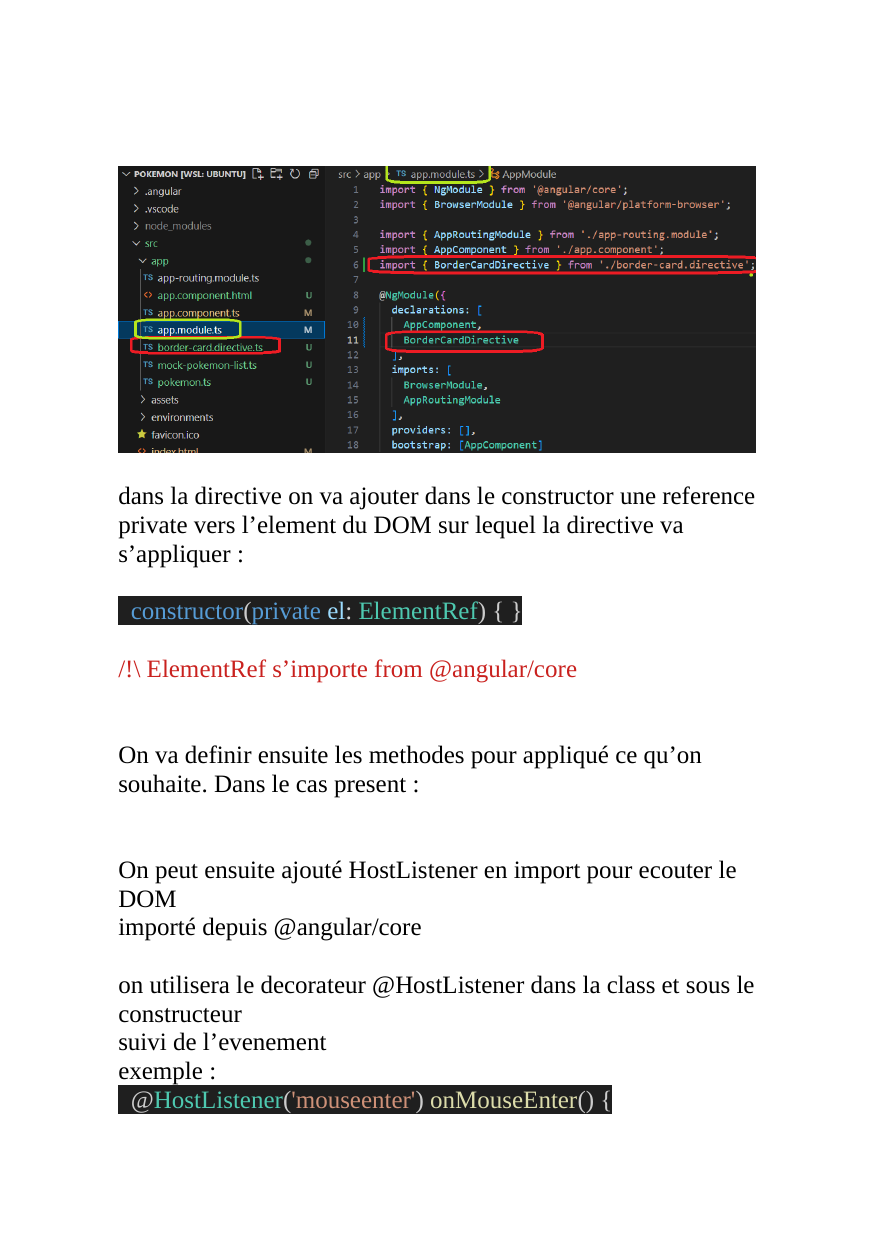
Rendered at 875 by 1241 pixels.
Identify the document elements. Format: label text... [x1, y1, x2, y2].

text constructor(private el: ElementRef) { } [118, 596, 756, 625]
text on utilisera le decorateur @HostListener dans la class et sous le constructeur [118, 970, 756, 1027]
text On peut ensuite ajouté HostListener en import pour ecouter le DOM [118, 855, 756, 912]
text importé depuis @angular/core [118, 912, 756, 941]
text suivi de l’evenement [118, 1027, 756, 1056]
picture [118, 166, 756, 453]
text On va definir ensuite les methodes pour appliqué ce qu’on souhaite. Dans le cas present : [118, 740, 756, 797]
text /!\ ElementRef s’importe from @angular/core [118, 654, 756, 682]
text @HostListener('mouseenter') onMouseEnter() { [118, 1085, 756, 1114]
text exemple : [118, 1056, 756, 1085]
text dans la directive on va ajouter dans le constructor une reference private vers l’element du DOM sur lequel la directive va s’appliquer : [118, 481, 756, 567]
